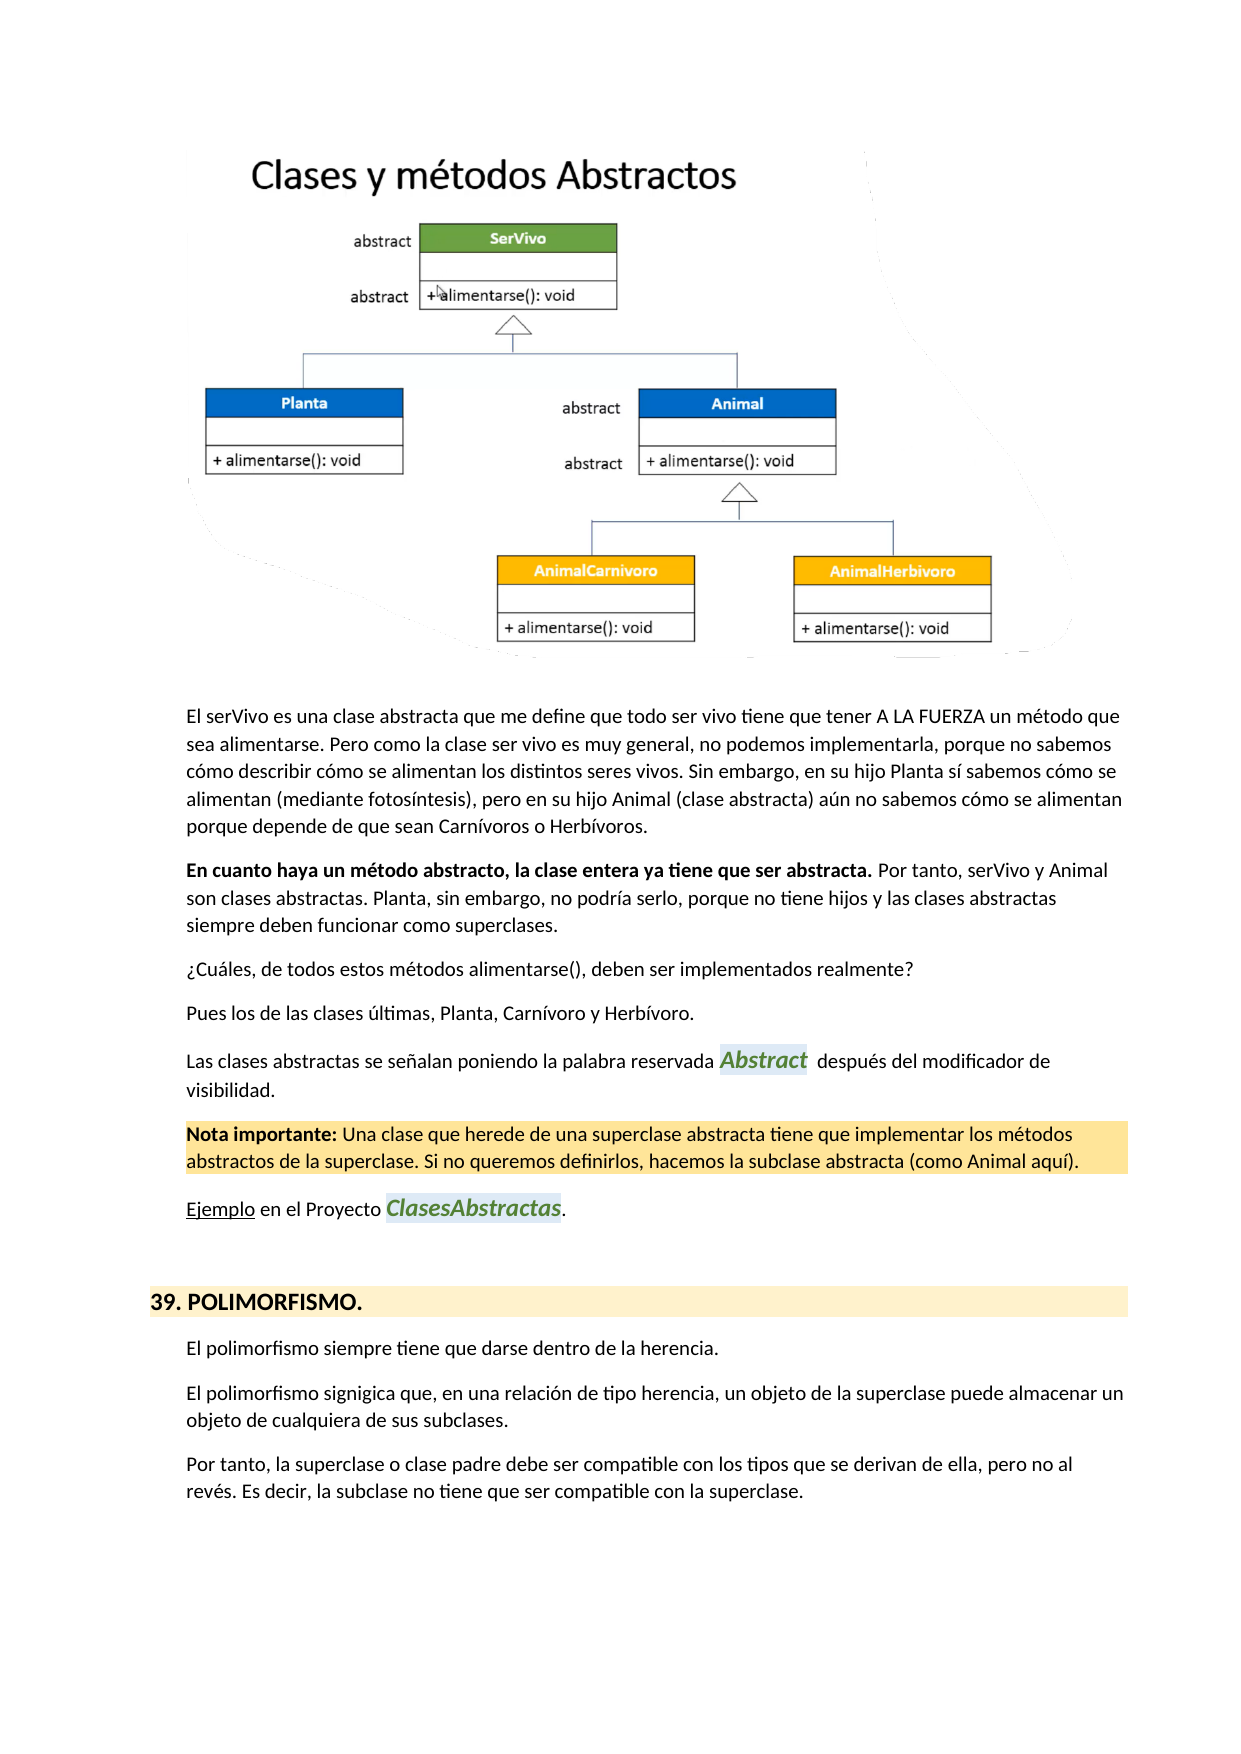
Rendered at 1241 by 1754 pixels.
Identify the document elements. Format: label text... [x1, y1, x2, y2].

text Por tanto, la superclase o clase padre debe ser compatible con los tipos que se derivan de ella, pero no al revés. Es decir, la subclase no tiene que ser compatible con la superclase. [186, 1451, 1128, 1504]
text El polimorfismo signigica que, en una relación de tipo herencia, un objeto de la superclase puede almacenar un objeto de cualquiera de sus subclases. [186, 1380, 1128, 1432]
text El serVivo es una clase abstracta que me define que todo ser vivo tiene que tener A LA FUERZA un método que sea alimentarse. Pero como la clase ser vivo es muy general, no podemos implementarla, porque no sabemos cómo describir cómo se alimentan los distintos seres vivos. Sin embargo, en su hijo Planta sí sabemos cómo se alimentan (mediante fotosíntesis), pero en su hijo Animal (clase abstracta) aún no sabemos cómo se alimentan porque depende de que sean Carnívoros o Herbívoros. [186, 704, 1128, 839]
text ¿Cuáles, de todos estos métodos alimentarse(), deben ser implementados realmente? [186, 956, 1128, 982]
list POLIMORFISMO. [150, 1286, 1128, 1317]
text Pues los de las clases últimas, Planta, Carnívoro y Herbívoro. [186, 1000, 1128, 1026]
picture [186, 150, 1072, 658]
text En cuanto haya un método abstracto, la clase entera ya tiene que ser abstracta. Por tanto, serVivo y Animal son clases abstractas. Planta, sin embargo, no podría serlo, porque no tiene hijos y las clases abstractas siempre deben funcionar como superclases. [186, 857, 1128, 938]
text Nota importante: Una clase que herede de una superclase abstracta tiene que implementar los métodos abstractos de la superclase. Si no queremos definirlos, hacemos la subclase abstracta (como Animal aquí). [186, 1121, 1128, 1174]
text Ejemplo en el Proyecto ClasesAbstractas. [186, 1192, 1128, 1223]
text Las clases abstractas se señalan poniendo la palabra reservada Abstract después del modificador de visibilidad. [186, 1044, 1128, 1102]
text El polimorfismo siempre tiene que darse dentro de la herencia. [186, 1336, 1128, 1361]
